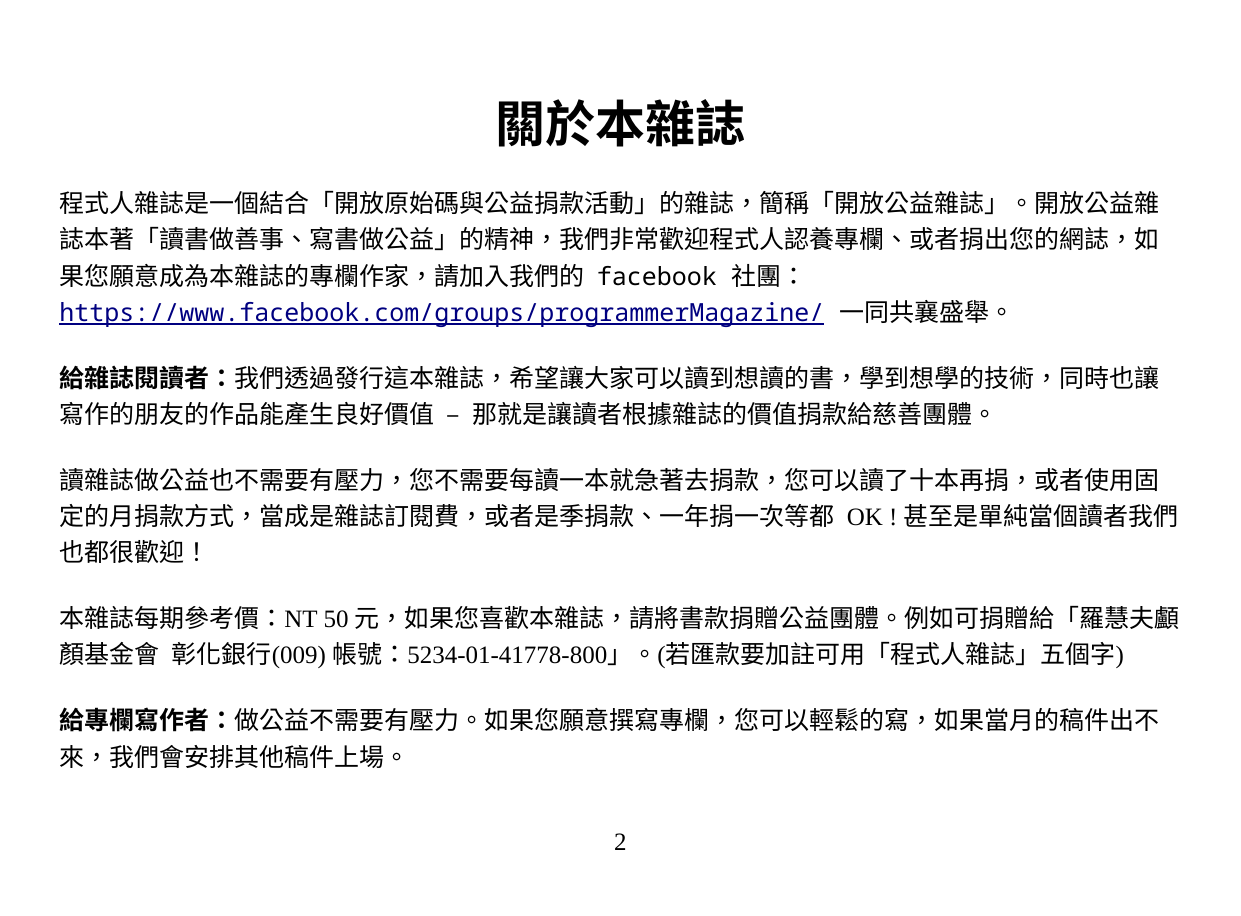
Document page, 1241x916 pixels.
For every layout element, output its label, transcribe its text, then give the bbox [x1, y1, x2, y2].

text 程式人雜誌是一個結合「開放原始碼與公益捐款活動」的雜誌，簡稱「開放公益雜誌」。開放公益雜誌本著「讀書做善事、寫書做公益」的精神，我們非常歡迎程式人認養專欄、或者捐出您的網誌，如果您願意成為本雜誌的專欄作家，請加入我們的 facebook 社團： https://www.facebook.com/groups/programmerMagazine/ 一同共襄盛舉。 [59, 184, 1181, 329]
text 給雜誌閱讀者：我們透過發行這本雜誌，希望讓大家可以讀到想讀的書，學到想學的技術，同時也讓寫作的朋友的作品能產生良好價值 – 那就是讓讀者根據雜誌的價值捐款給慈善團體。 [59, 358, 1181, 431]
text 給專欄寫作者：做公益不需要有壓力。如果您願意撰寫專欄，您可以輕鬆的寫，如果當月的稿件出不來，我們會安排其他稿件上場。 [59, 701, 1181, 773]
text 讀雜誌做公益也不需要有壓力，您不需要每讀一本就急著去捐款，您可以讀了十本再捐，或者使用固定的月捐款方式，當成是雜誌訂閱費，或者是季捐款、一年捐一次等都 OK ! 甚至是單純當個讀者我們也都很歡迎！ [59, 460, 1181, 569]
subtitle 關於本雜誌 [59, 84, 1181, 156]
text 本雜誌每期參考價：NT 50 元，如果您喜歡本雜誌，請將書款捐贈公益團體。例如可捐贈給「羅慧夫顱顏基金會 彰化銀行(009) 帳號：5234-01-41778-800」。(若匯款要加註可用「程式人雜誌」五個字) [59, 599, 1181, 671]
